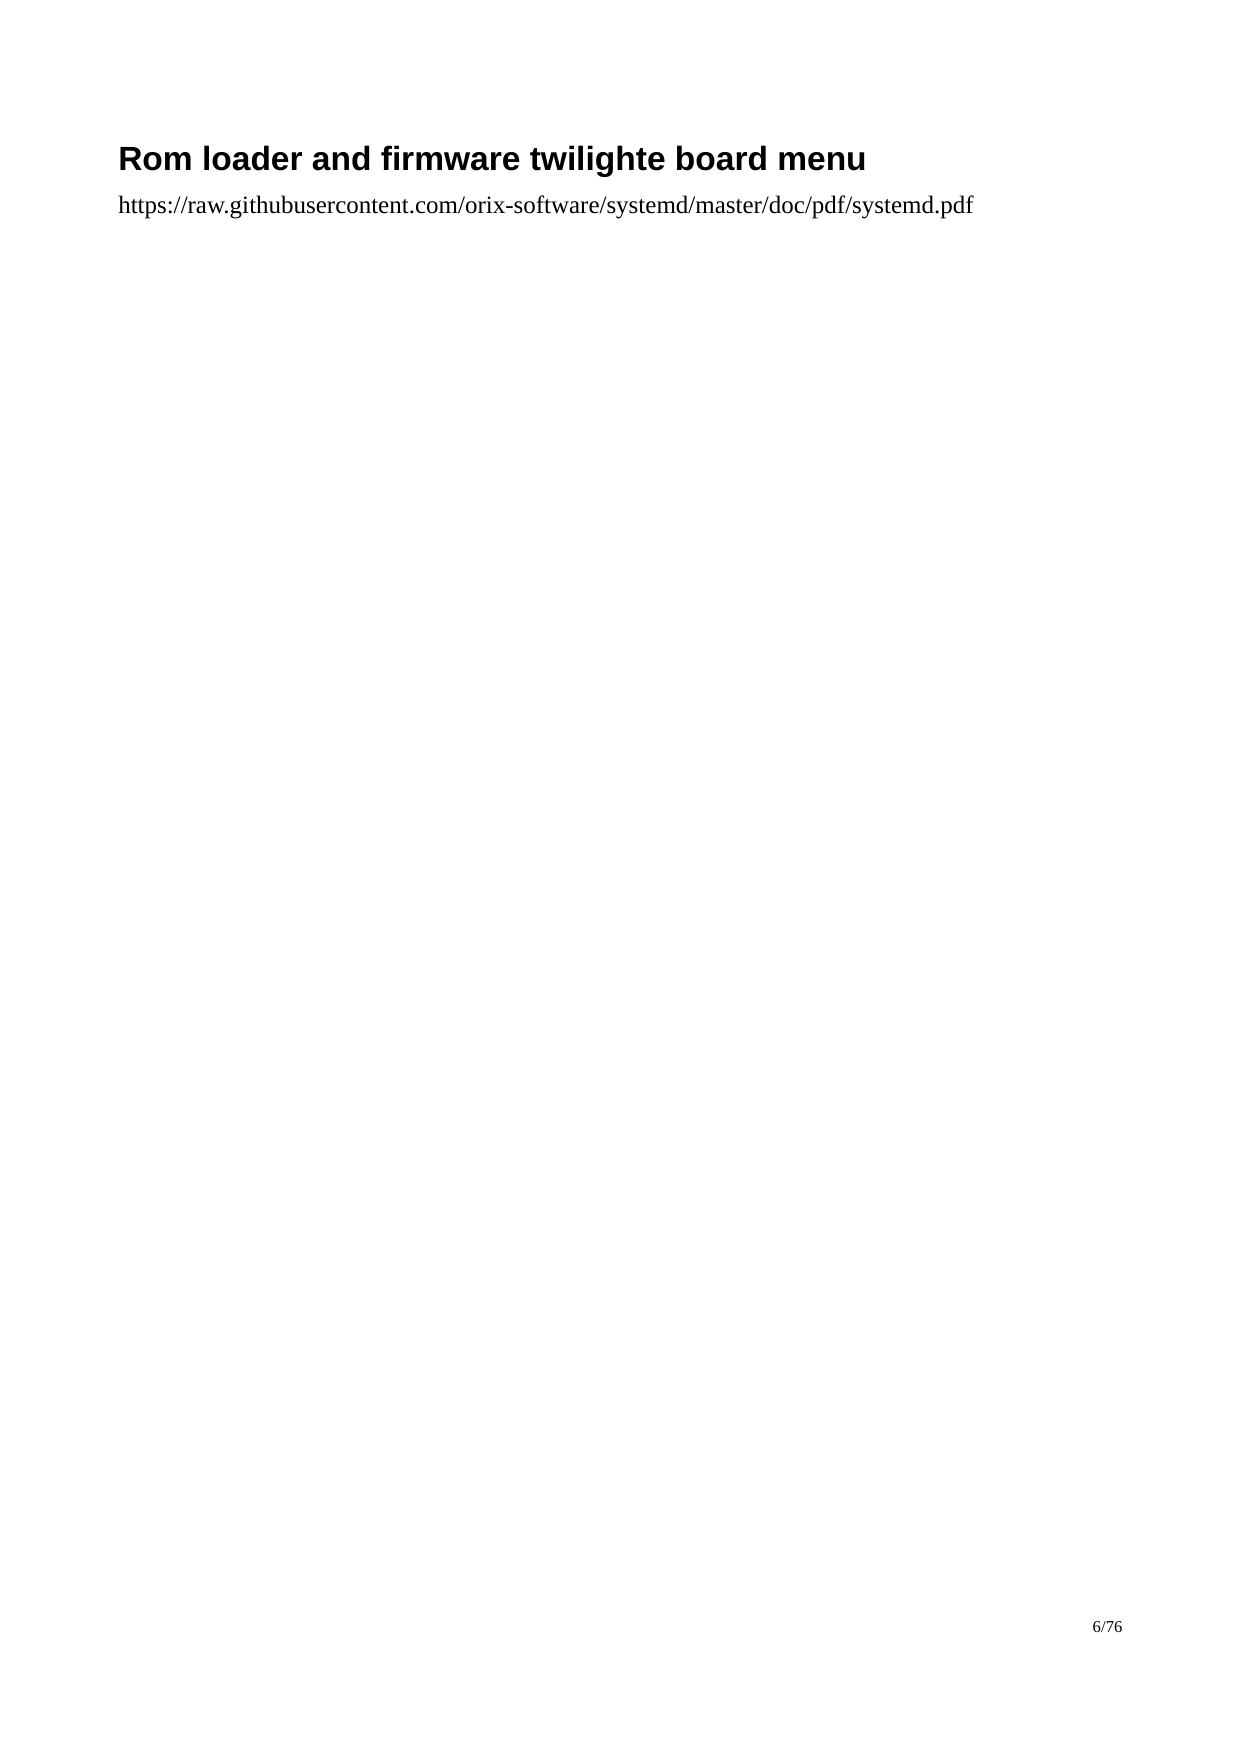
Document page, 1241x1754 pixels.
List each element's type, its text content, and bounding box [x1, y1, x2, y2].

subtitle Rom loader and firmware twilighte board menu [118, 139, 1122, 178]
text https://raw.githubusercontent.com/orix-software/systemd/master/doc/pdf/systemd.pdf [118, 190, 1122, 219]
